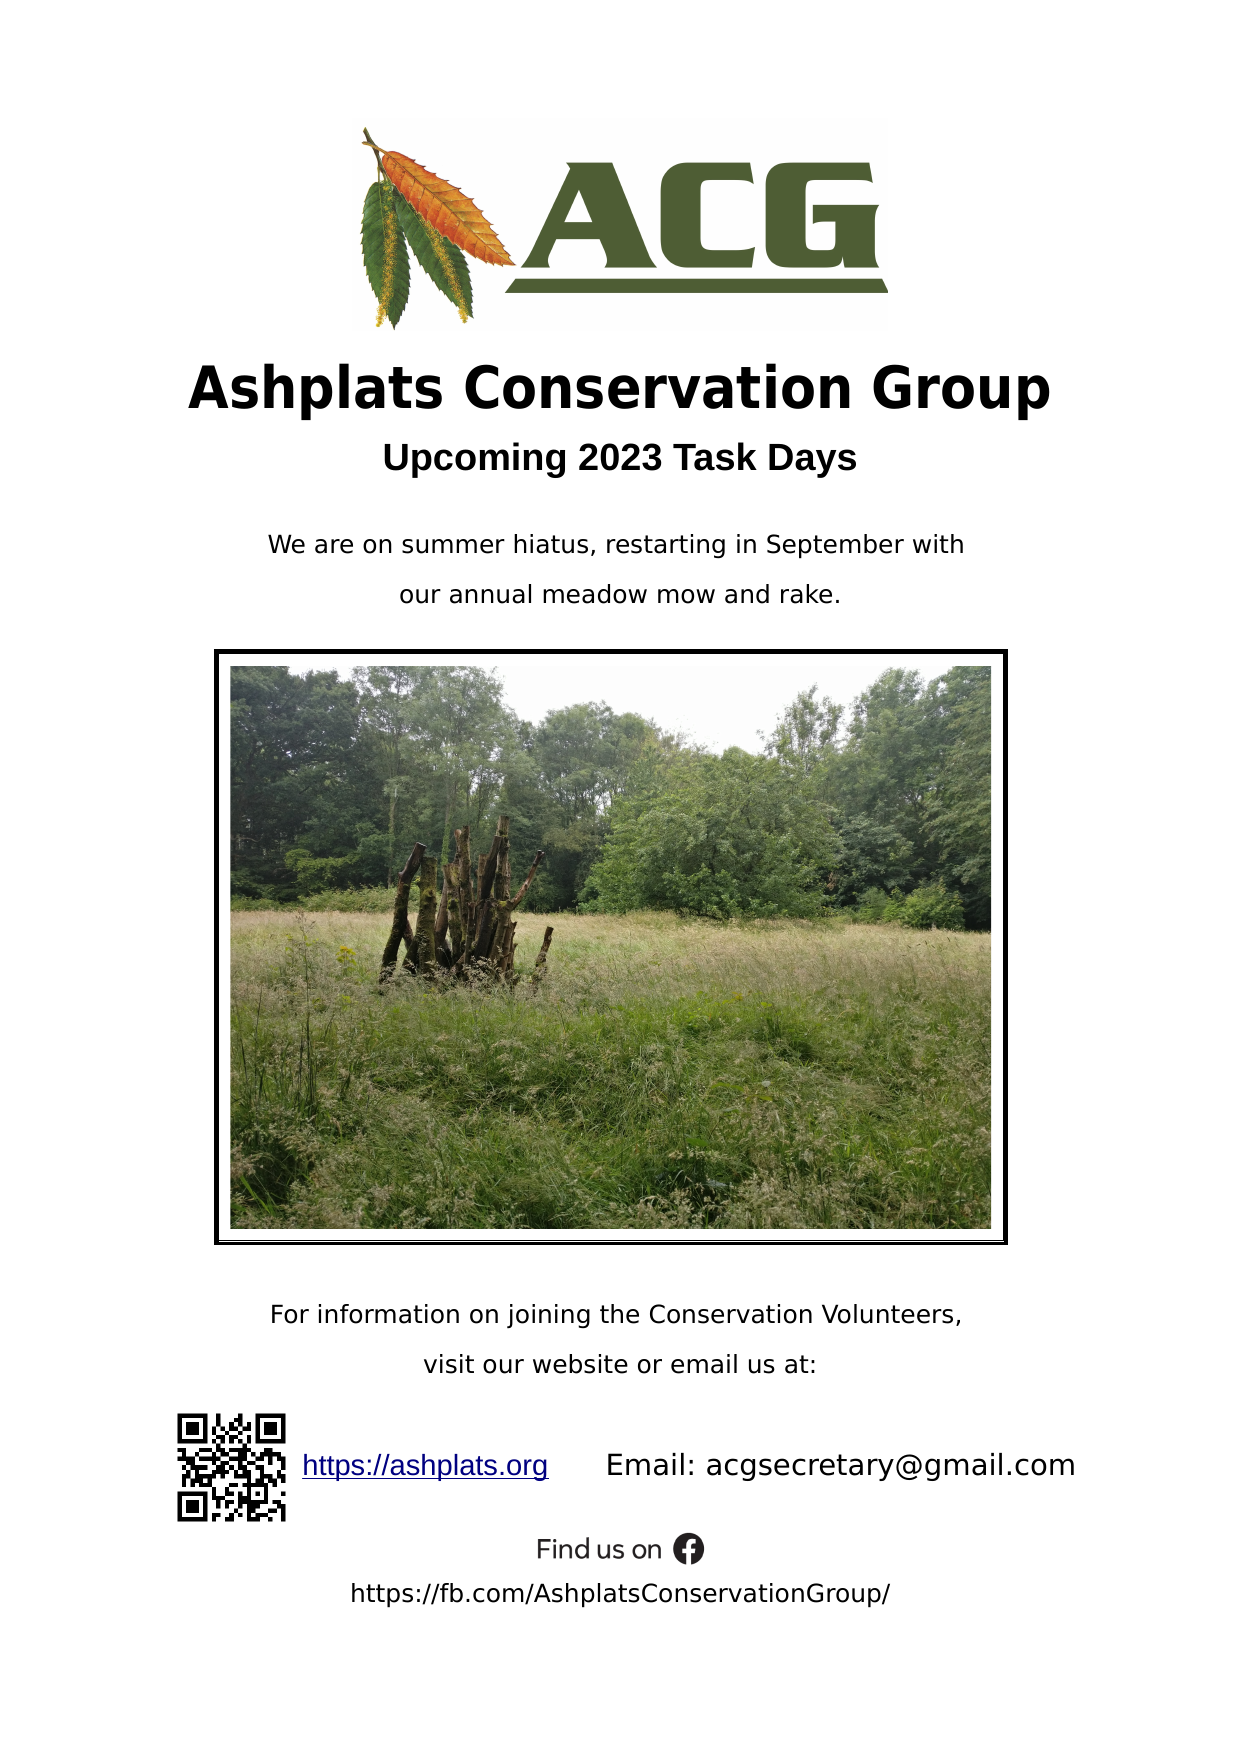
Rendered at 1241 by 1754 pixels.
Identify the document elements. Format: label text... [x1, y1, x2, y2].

text our annual meadow mow and rake. [118, 580, 1122, 609]
text https://ashplats.org Email: acgsecretary@gmail.com [303, 1448, 1122, 1483]
text visit our website or email us at: [118, 1350, 1122, 1379]
text We are on summer hiatus, restarting in September with [118, 530, 1122, 559]
picture [352, 118, 888, 331]
picture [160, 1396, 303, 1539]
text [118, 1448, 160, 1483]
text For information on joining the Conservation Volunteers, [118, 1300, 1122, 1329]
title Ashplats Conservation Group [118, 354, 1122, 422]
picture [230, 666, 992, 1229]
subtitle Upcoming 2023 Task Days [118, 434, 1122, 478]
text https://fb.com/AshplatsConservationGroup/ [118, 1579, 1122, 1608]
picture [527, 1526, 713, 1571]
